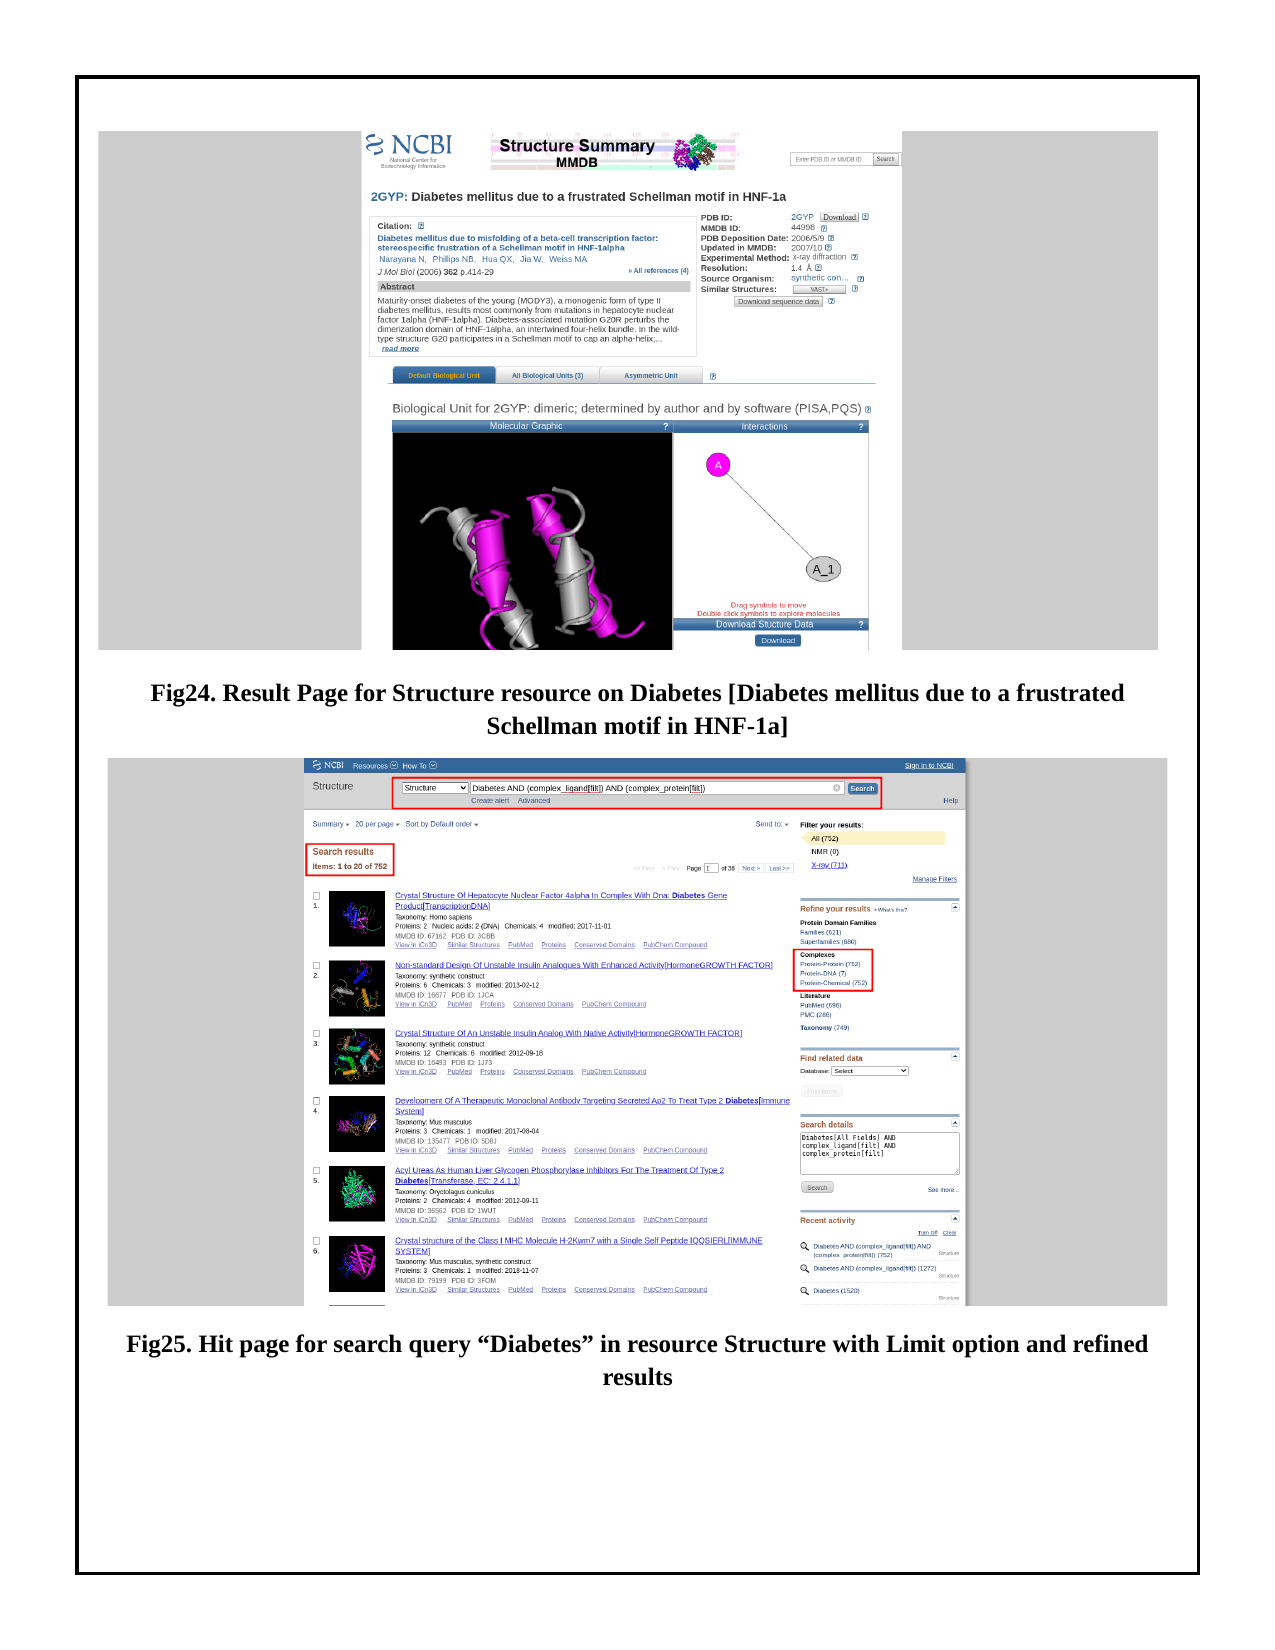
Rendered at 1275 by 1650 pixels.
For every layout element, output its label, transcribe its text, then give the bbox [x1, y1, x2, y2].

picture [98, 131, 1158, 650]
text Fig25. Hit page for search query “Diabetes” in resource Structure with Limit option and refined results [108, 1306, 1167, 1391]
picture [107, 758, 1168, 1306]
text Fig24. Result Page for Structure resource on Diabetes [Diabetes mellitus due to a frustrated Schellman motif in HNF-1a] [108, 678, 1167, 740]
